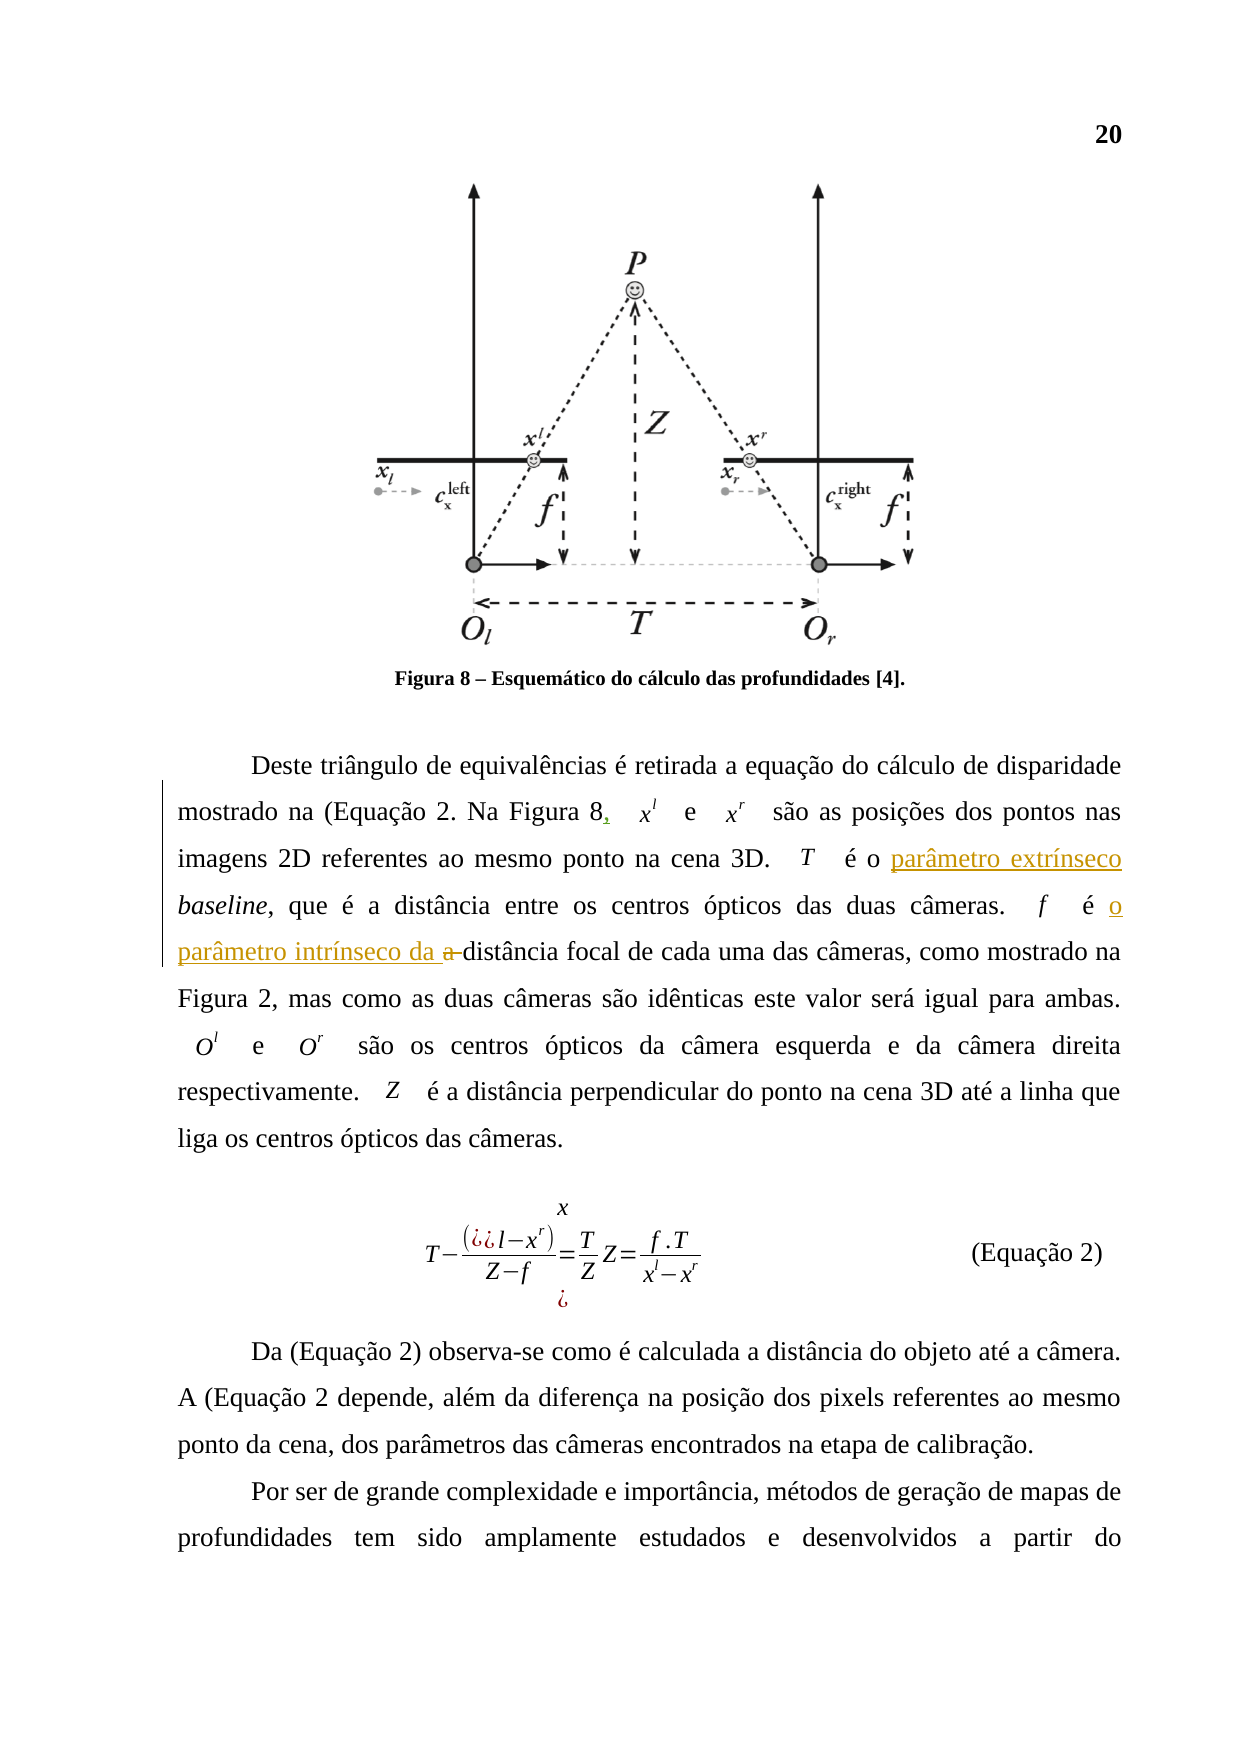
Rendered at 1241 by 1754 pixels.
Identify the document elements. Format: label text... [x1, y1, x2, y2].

table_header (Equação 2) [960, 1169, 1133, 1334]
text Figura 8 – Esquemático do cálculo das profundidades [4]. [177, 666, 1122, 690]
text Deste triângulo de equivalências é retirada a equação do cálculo de disparidade mostrado na (Equação 2. Na Figura 8, e são as posições dos pontos nas imagens 2D referentes ao mesmo ponto na cena 3D. é o parâmetro extrínseco baseline, que é a distância entre os centros ópticos das duas câmeras. é o parâmetro intrínseco da distância focal de cada uma das câmeras, como mostrado na Figura 2, mas como as duas câmeras são idênticas este valor será igual para ambas. e são os centros ópticos da câmera esquerda e da câmera direita respectivamente. é a distância perpendicular do ponto na cena 3D até a linha que liga os centros ópticos das câmeras. [177, 749, 1122, 1153]
text Da (Equação 2) observa-se como é calculada a distância do objeto até a câmera. A (Equação 2 depende, além da diferença na posição dos pixels referentes ao mesmo ponto da cena, dos parâmetros das câmeras encontrados na etapa de calibração. [177, 1334, 1122, 1459]
picture [371, 177, 928, 651]
table_header [166, 1169, 960, 1334]
text Por ser de grande complexidade e importância, métodos de geração de mapas de profundidades tem sido amplamente estudados e desenvolvidos a partir do [177, 1474, 1122, 1552]
